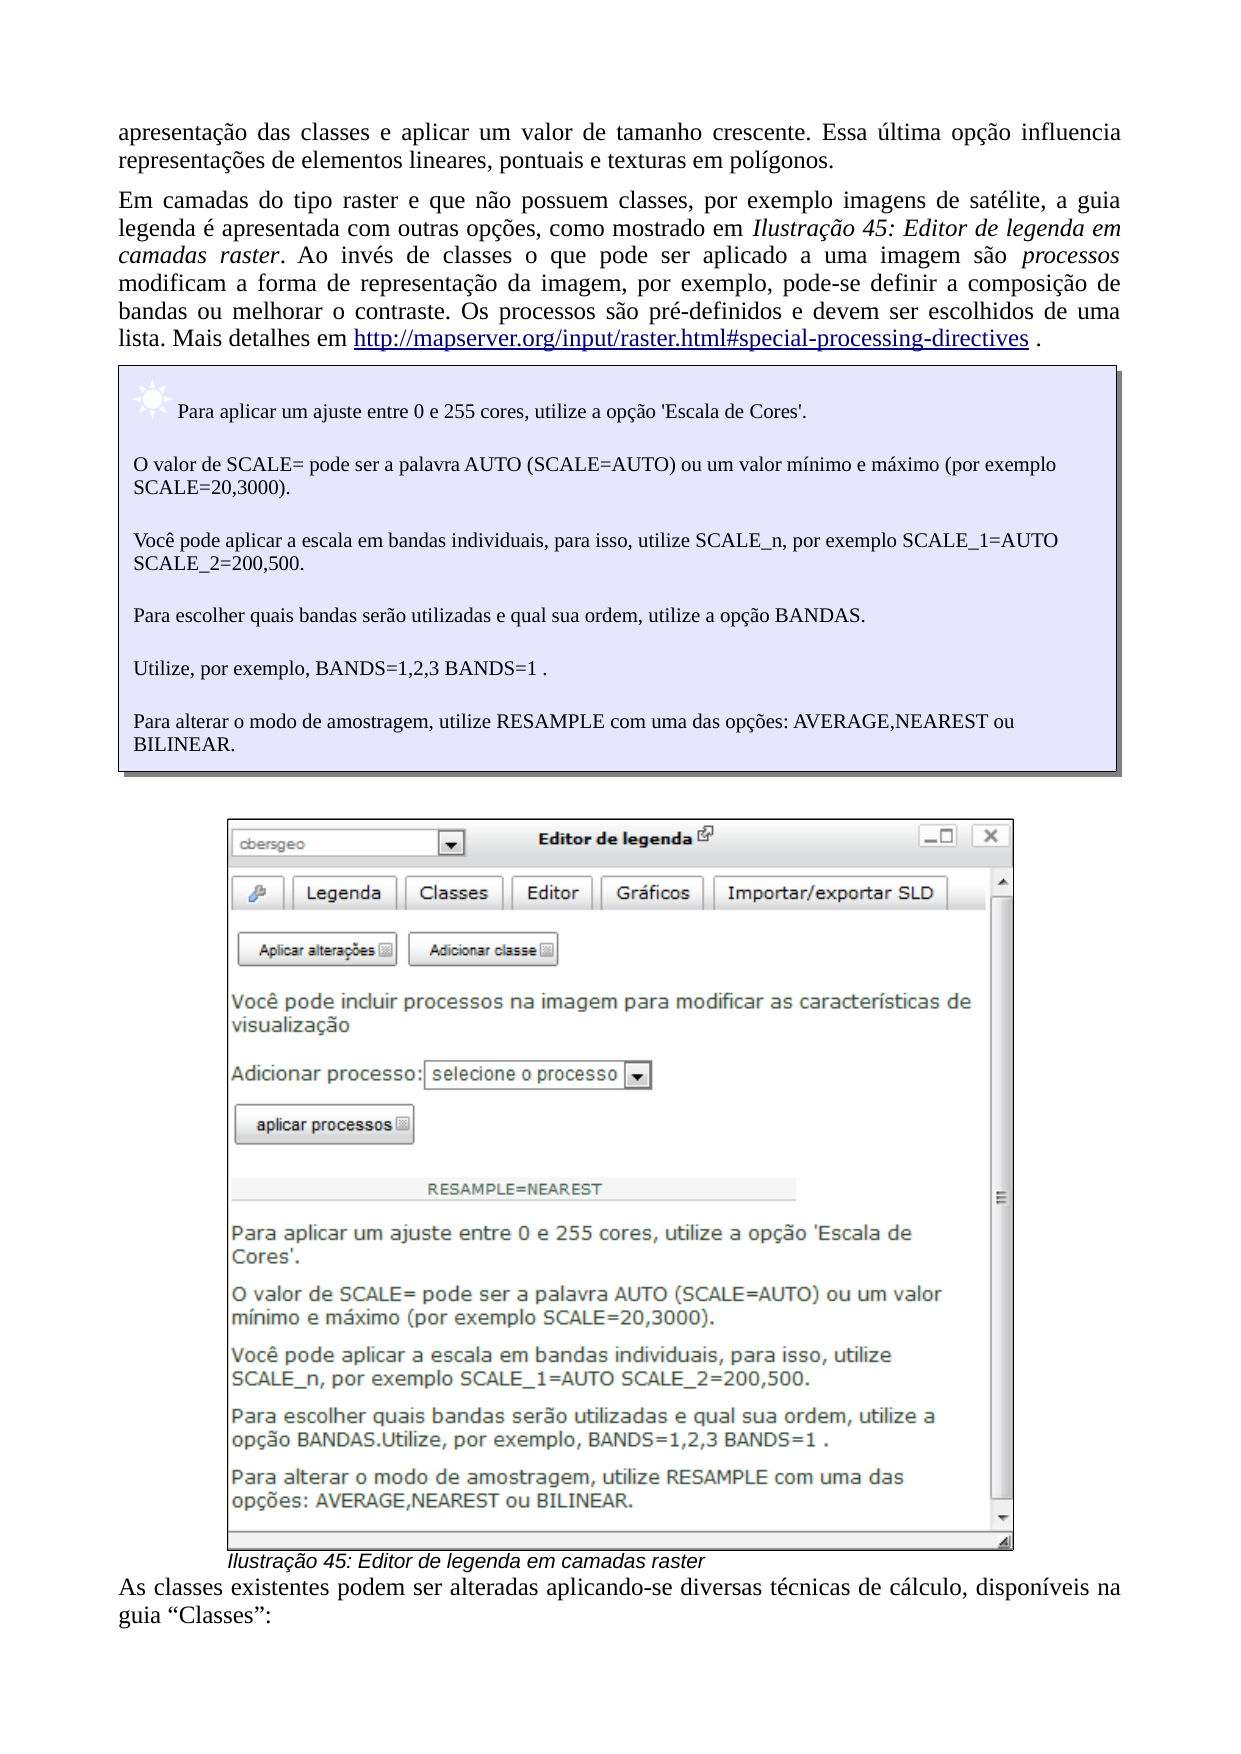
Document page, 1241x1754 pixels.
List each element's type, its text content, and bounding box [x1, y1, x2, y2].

text Para alterar o modo de amostragem, utilize RESAMPLE com uma das opções: AVERAGE,NEAREST ou BILINEAR. [119, 694, 1116, 771]
text Para aplicar um ajuste entre 0 e 255 cores, utilize a opção 'Escala de Cores'. [119, 366, 1116, 423]
text As classes existentes podem ser alteradas aplicando-se diversas técnicas de cálculo, disponíveis na guia “Classes”: [118, 806, 1122, 1628]
text Você pode aplicar a escala em bandas individuais, para isso, utilize SCALE_n, por exemplo SCALE_1=AUTO SCALE_2=200,500. [119, 514, 1116, 575]
text Utilize, por exemplo, BANDS=1,2,3 BANDS=1 . [119, 642, 1116, 680]
text Em camadas do tipo raster e que não possuem classes, por exemplo imagens de satélite, a guia legenda é apresentada com outras opções, como mostrado em Ilustração 45: Editor de legenda em camadas raster. Ao invés de classes o que pode ser aplicado a uma imagem são processos modificam a forma de representação da imagem, por exemplo, pode-se definir a composição de bandas ou melhorar o contraste. Os processos são pré-definidos e devem ser escolhidos de uma lista. Mais detalhes em http://mapserver.org/input/raster.html#special-processing-directives . [118, 186, 1122, 352]
text apresentação das classes e aplicar um valor de tamanho crescente. Essa última opção influencia representações de elementos lineares, pontuais e texturas em polígonos. [118, 118, 1122, 173]
picture [149, 410, 156, 419]
picture [149, 379, 156, 388]
text Ilustração 45: Editor de legenda em camadas raster [227, 1551, 1013, 1573]
picture [164, 396, 173, 402]
picture [133, 396, 141, 402]
text Para escolher quais bandas serão utilizadas e qual sua ordem, utilize a opção BANDAS. [119, 589, 1116, 627]
picture [228, 820, 1013, 1550]
picture [138, 385, 167, 414]
text O valor de SCALE= pode ser a palavra AUTO (SCALE=AUTO) ou um valor mínimo e máximo (por exemplo SCALE=20,3000). [119, 438, 1116, 499]
